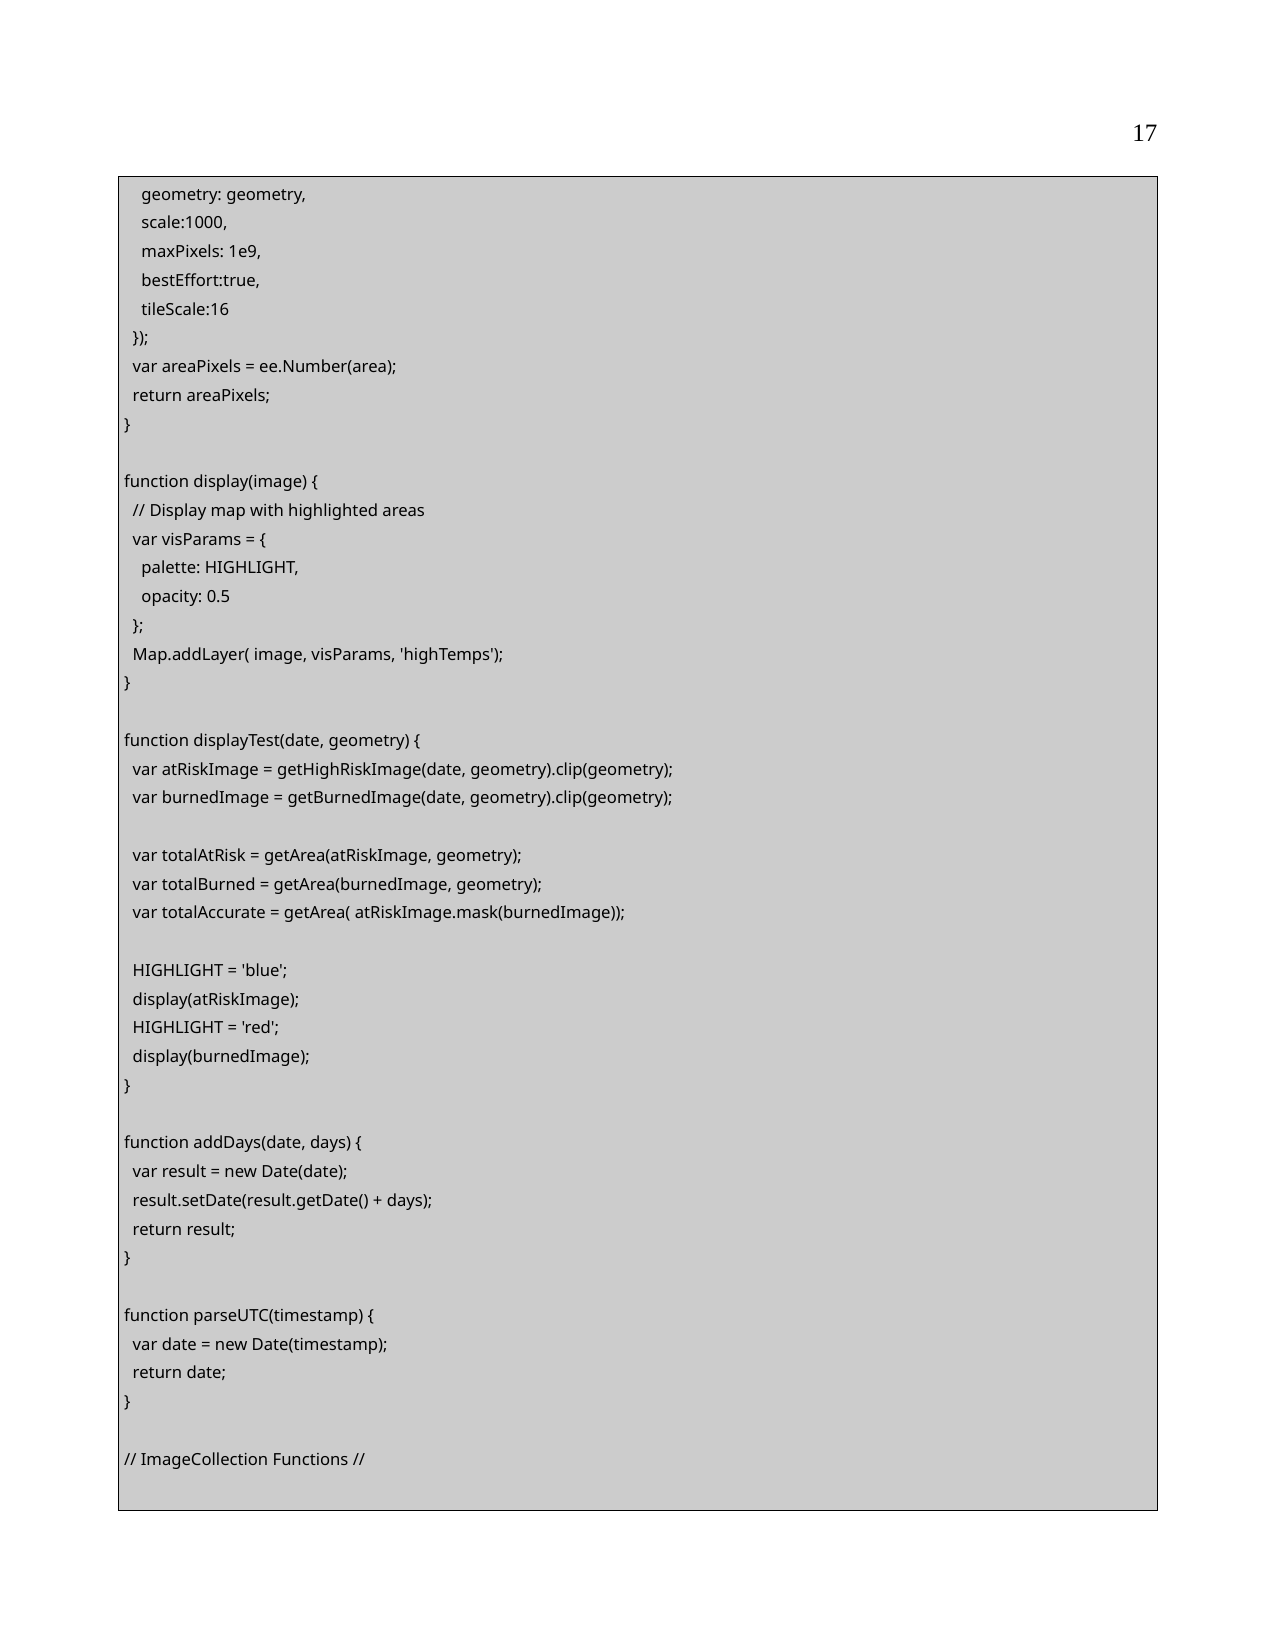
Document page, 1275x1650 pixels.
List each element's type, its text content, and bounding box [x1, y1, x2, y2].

table_header geometry: geometry, scale:1000, maxPixels: 1e9, bestEffort:true, tileScale:16 }); var areaPixels = ee.Number(area); return areaPixels; } function display(image) { // Display map with highlighted areas var visParams = { palette: HIGHLIGHT, opacity: 0.5 }; Map.addLayer( image, visParams, 'highTemps'); } function displayTest(date, geometry) { var atRiskImage = getHighRiskImage(date, geometry).clip(geometry); var burnedImage = getBurnedImage(date, geometry).clip(geometry); var totalAtRisk = getArea(atRiskImage, geometry); var totalBurned = getArea(burnedImage, geometry); var totalAccurate = getArea( atRiskImage.mask(burnedImage)); HIGHLIGHT = 'blue'; display(atRiskImage); HIGHLIGHT = 'red'; display(burnedImage); } function addDays(date, days) { var result = new Date(date); result.setDate(result.getDate() + days); return result; } function parseUTC(timestamp) { var date = new Date(timestamp); return date; } // ImageCollection Functions // [119, 177, 1157, 1510]
